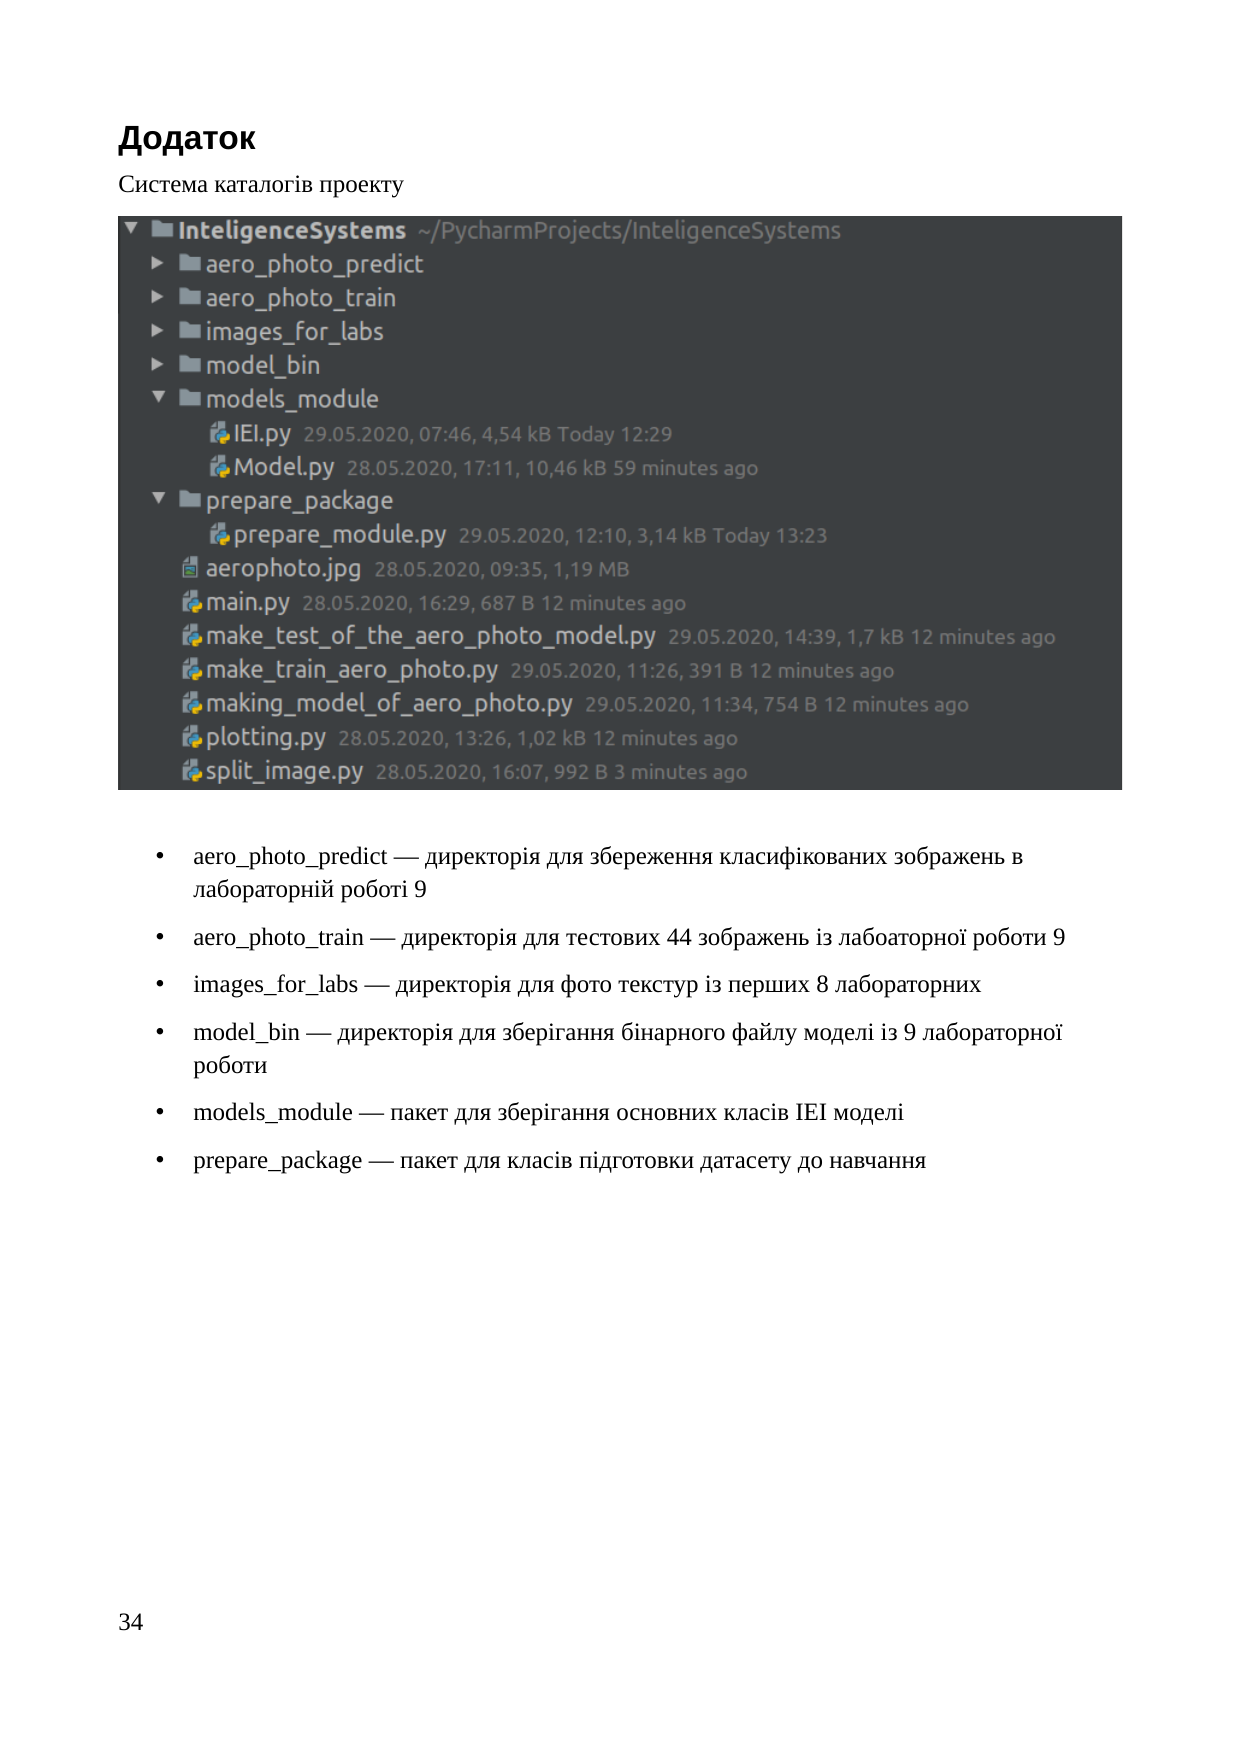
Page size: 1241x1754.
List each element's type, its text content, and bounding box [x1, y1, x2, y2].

subtitle Додаток [118, 118, 1122, 157]
list prepare_package — пакет для класів підготовки датасету до навчання [156, 1145, 1122, 1174]
list models_module — пакет для зберігання основних класів IEI моделі [156, 1097, 1122, 1126]
list model_bin — директорія для зберігання бінарного файлу моделі із 9 лабораторної роботи [156, 1017, 1122, 1079]
picture [118, 216, 1123, 790]
list aero_photo_train — директорія для тестових 44 зображень із лабоаторної роботи 9 [156, 922, 1122, 950]
list images_for_labs — директорія для фото текстур із перших 8 лабораторних [156, 969, 1122, 998]
text Система каталогів проекту [118, 169, 1122, 198]
list aero_photo_predict — директорія для збереження класифікованих зображень в лабораторній роботі 9 [156, 841, 1122, 903]
